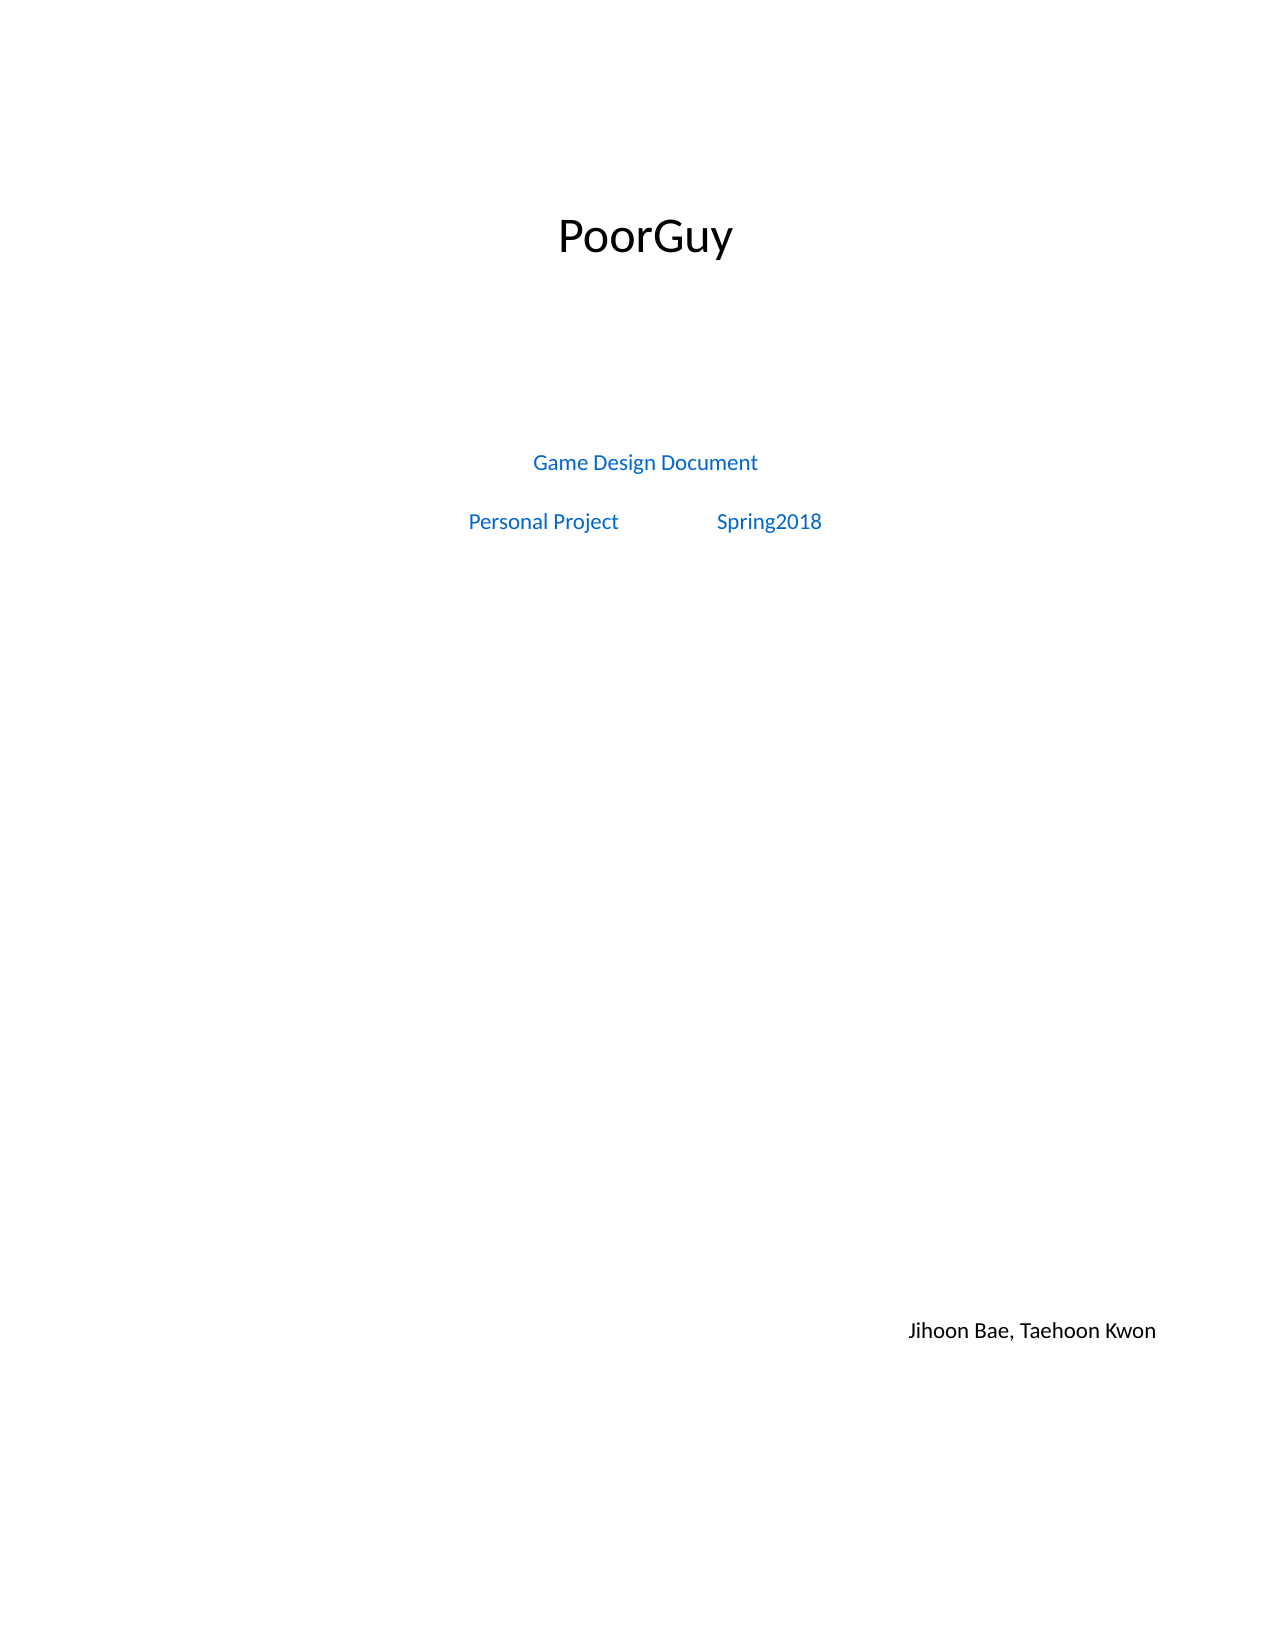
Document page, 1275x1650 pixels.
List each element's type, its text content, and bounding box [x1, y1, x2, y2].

text Jihoon Bae, Taehoon Kwon [135, 1317, 1156, 1345]
text Personal Project Spring2018 [135, 507, 1156, 535]
text PoorGuy [135, 204, 1156, 265]
text Game Design Document [135, 448, 1156, 477]
